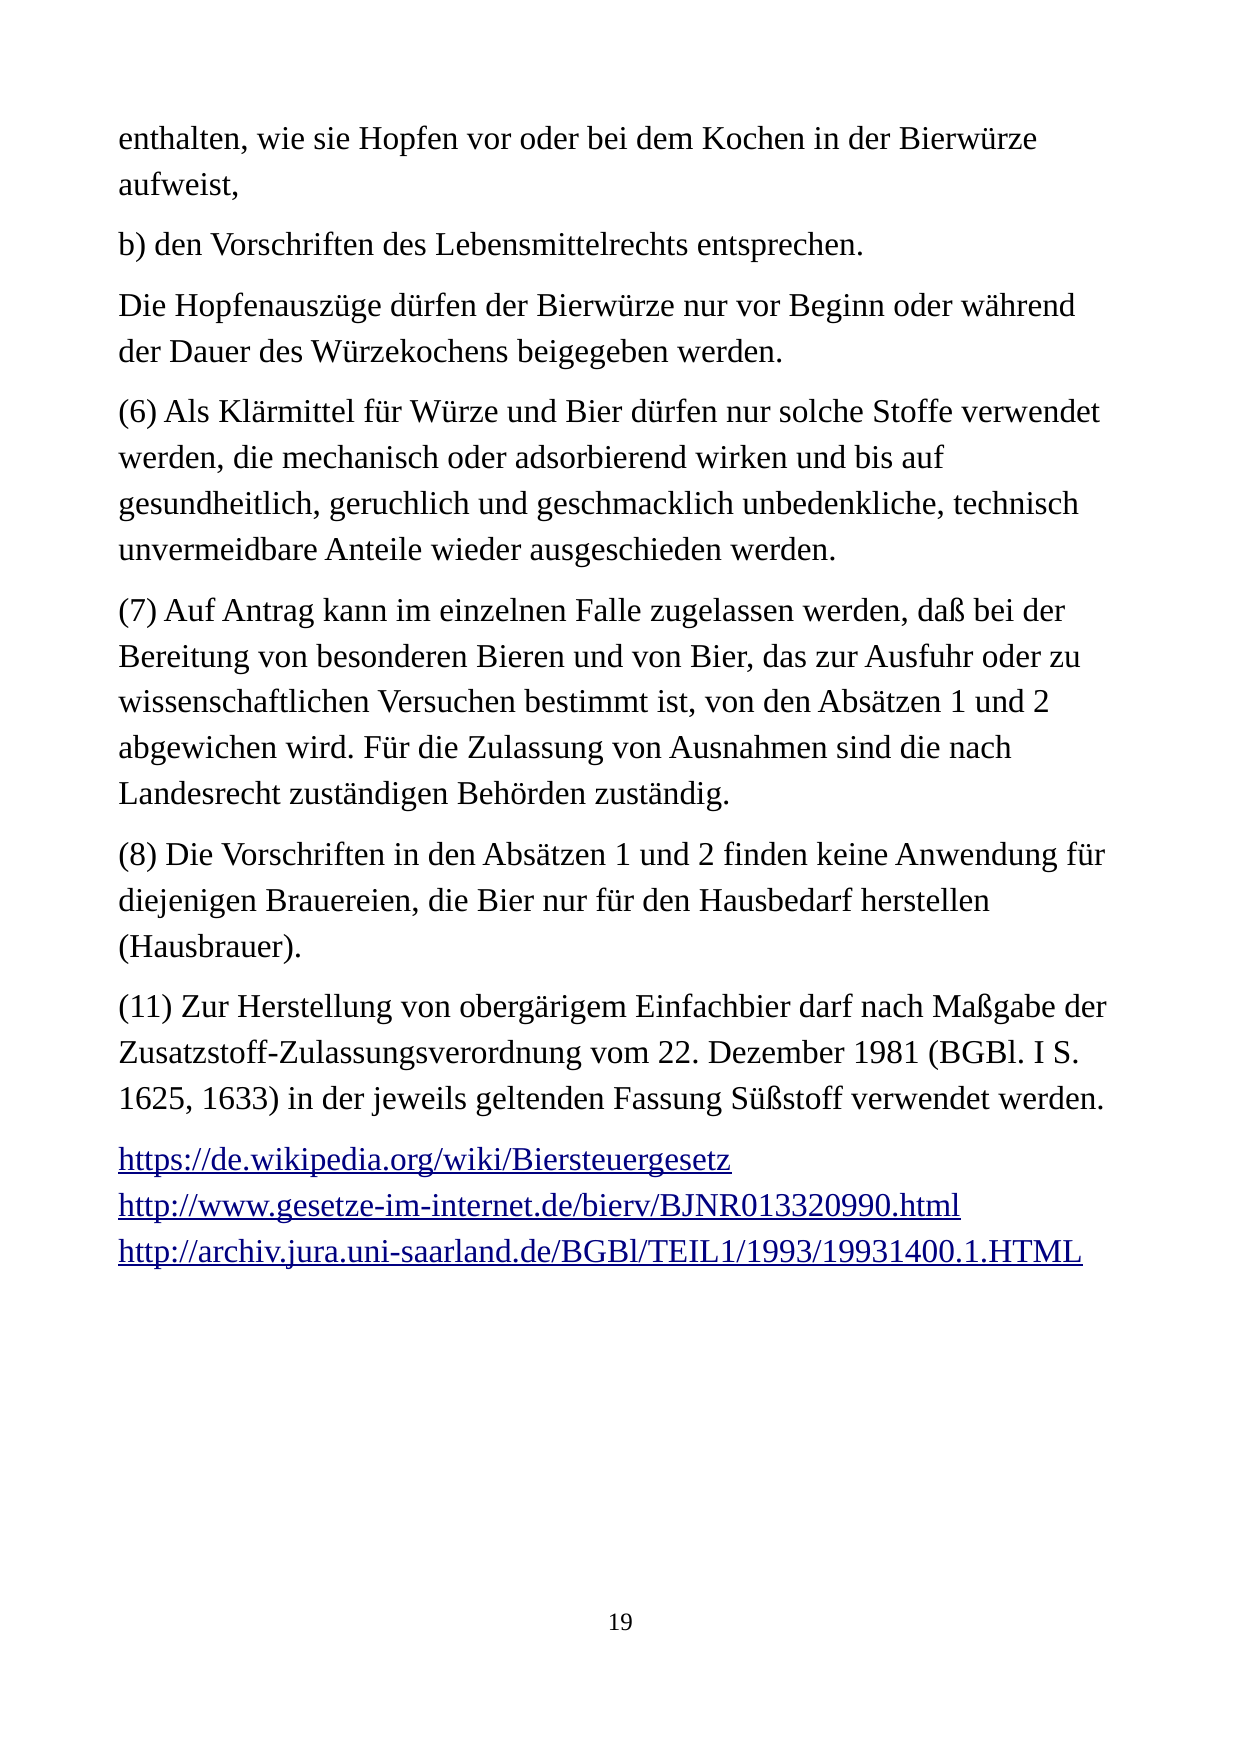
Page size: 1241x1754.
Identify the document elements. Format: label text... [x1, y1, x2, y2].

text enthalten, wie sie Hopfen vor oder bei dem Kochen in der Bierwürze aufweist, [118, 118, 1122, 202]
text (6) Als Klärmittel für Würze und Bier dürfen nur solche Stoffe verwendet werden, die mechanisch oder adsorbierend wirken und bis auf gesundheitlich, geruchlich und geschmacklich unbedenkliche, technisch unvermeidbare Anteile wieder ausgeschieden werden. [118, 392, 1122, 568]
text (11) Zur Herstellung von obergärigem Einfachbier darf nach Maßgabe der Zusatzstoff-Zulassungsverordnung vom 22. Dezember 1981 (BGBl. I S. 1625, 1633) in der jeweils geltenden Fassung Süßstoff verwendet werden. [118, 987, 1122, 1117]
text Die Hopfenauszüge dürfen der Bierwürze nur vor Beginn oder während der Dauer des Würzekochens beigegeben werden. [118, 285, 1122, 369]
text (7) Auf Antrag kann im einzelnen Falle zugelassen werden, daß bei der Bereitung von besonderen Bieren und von Bier, das zur Ausfuhr oder zu wissenschaftlichen Versuchen bestimmt ist, von den Absätzen 1 und 2 abgewichen wird. Für die Zulassung von Ausnahmen sind die nach Landesrecht zuständigen Behörden zuständig. [118, 590, 1122, 812]
text (8) Die Vorschriften in den Absätzen 1 und 2 finden keine Anwendung für diejenigen Brauereien, die Bier nur für den Hausbedarf herstellen (Hausbrauer). [118, 834, 1122, 964]
text b) den Vorschriften des Lebensmittelrechts entsprechen. [118, 224, 1122, 263]
text https://de.wikipedia.org/wiki/Biersteuergesetz http://www.gesetze-im-internet.de/bierv/BJNR013320990.html http://archiv.jura.uni-saarland.de/BGBl/TEIL1/1993/19931400.1.HTML [118, 1139, 1122, 1304]
